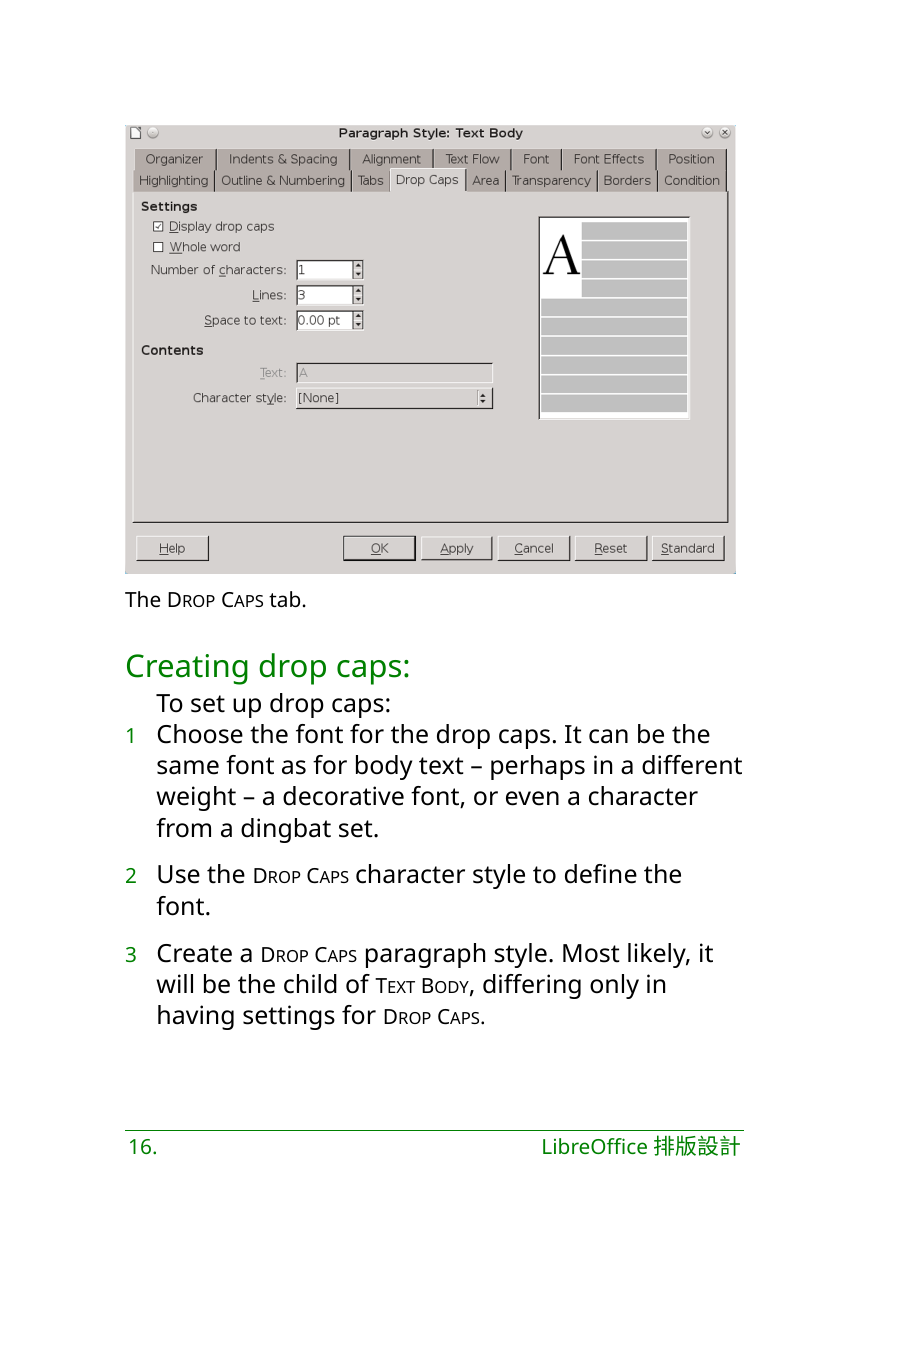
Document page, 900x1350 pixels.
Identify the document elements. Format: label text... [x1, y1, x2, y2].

list Choose the font for the drop caps. It can be the same font as for body text – perhaps in a different weight – a decorative font, or even a character from a dingbat set. [125, 718, 744, 843]
picture [125, 125, 736, 574]
subtitle Creating drop caps: [125, 644, 744, 687]
table_header [125, 125, 744, 576]
table_cell The Drop Caps tab. [125, 578, 744, 613]
list Create a Drop Caps paragraph style. Most likely, it will be the child of Text Body, differing only in having settings for Drop Caps. [125, 937, 744, 1031]
list Use the Drop Caps character style to define the font. [125, 859, 744, 921]
text To set up drop caps: [125, 687, 744, 718]
